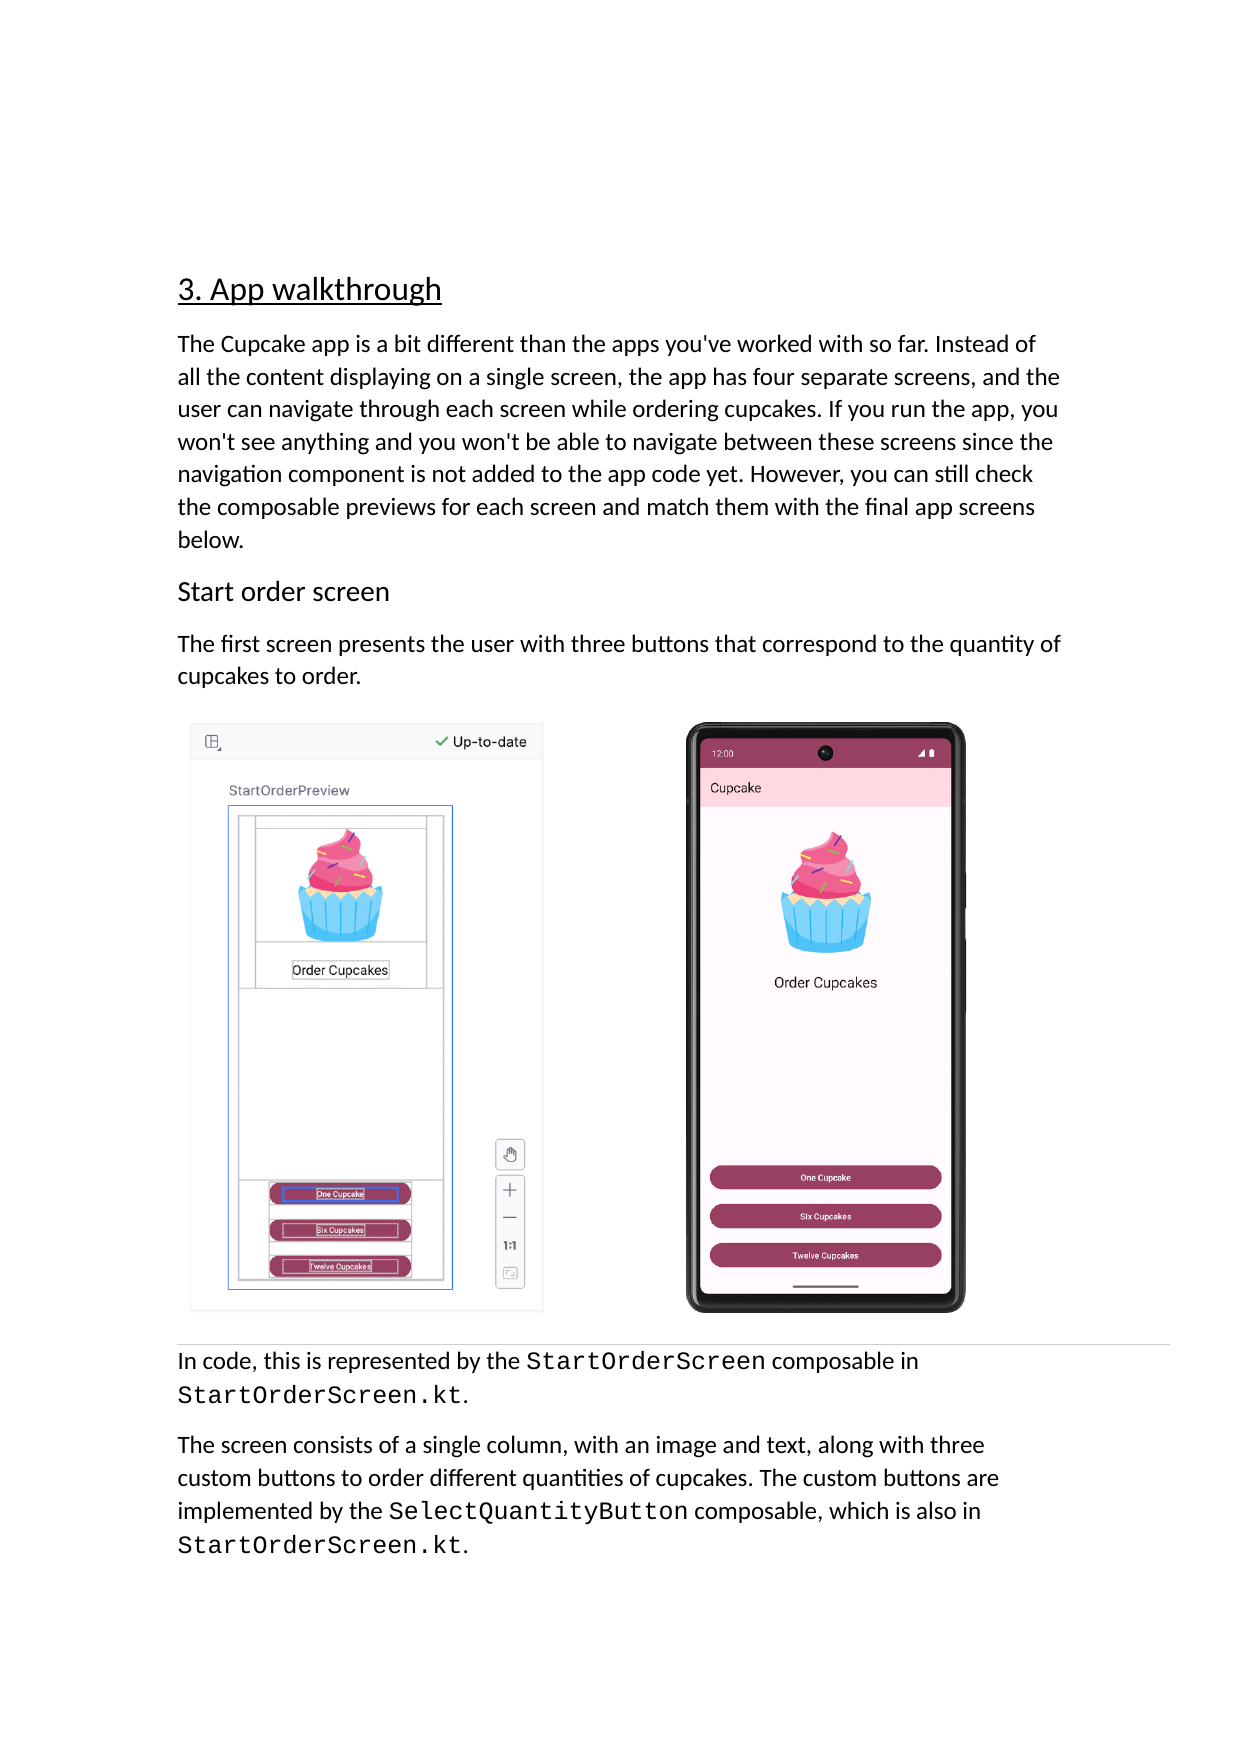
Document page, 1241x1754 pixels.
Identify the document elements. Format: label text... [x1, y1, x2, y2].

text The first screen presents the user with three buttons that correspond to the quantity of cupcakes to order. [177, 628, 1063, 691]
text The Cupcake app is a bit different than the apps you've worked with so far. Instead of all the content displaying on a single screen, the app has four separate screens, and the user can navigate through each screen while ordering cupcakes. If you run the app, you won't see anything and you won't be able to navigate between these screens since the navigation component is not added to the app code yet. However, you can still check the composable previews for each screen and match them with the final app screens below. [177, 328, 1063, 554]
text Start order screen [177, 573, 1063, 609]
text In code, this is represented by the StartOrderScreen composable in StartOrderScreen.kt. [177, 1345, 1063, 1411]
text 3. App walkthrough [177, 268, 1063, 309]
text The screen consists of a single column, with an image and text, along with three custom buttons to order different quantities of cupcakes. The custom buttons are implemented by the SelectQuantityButton composable, which is also in StartOrderScreen.kt. [177, 1430, 1063, 1561]
table_header [674, 710, 1170, 1344]
table_header [177, 710, 674, 1344]
